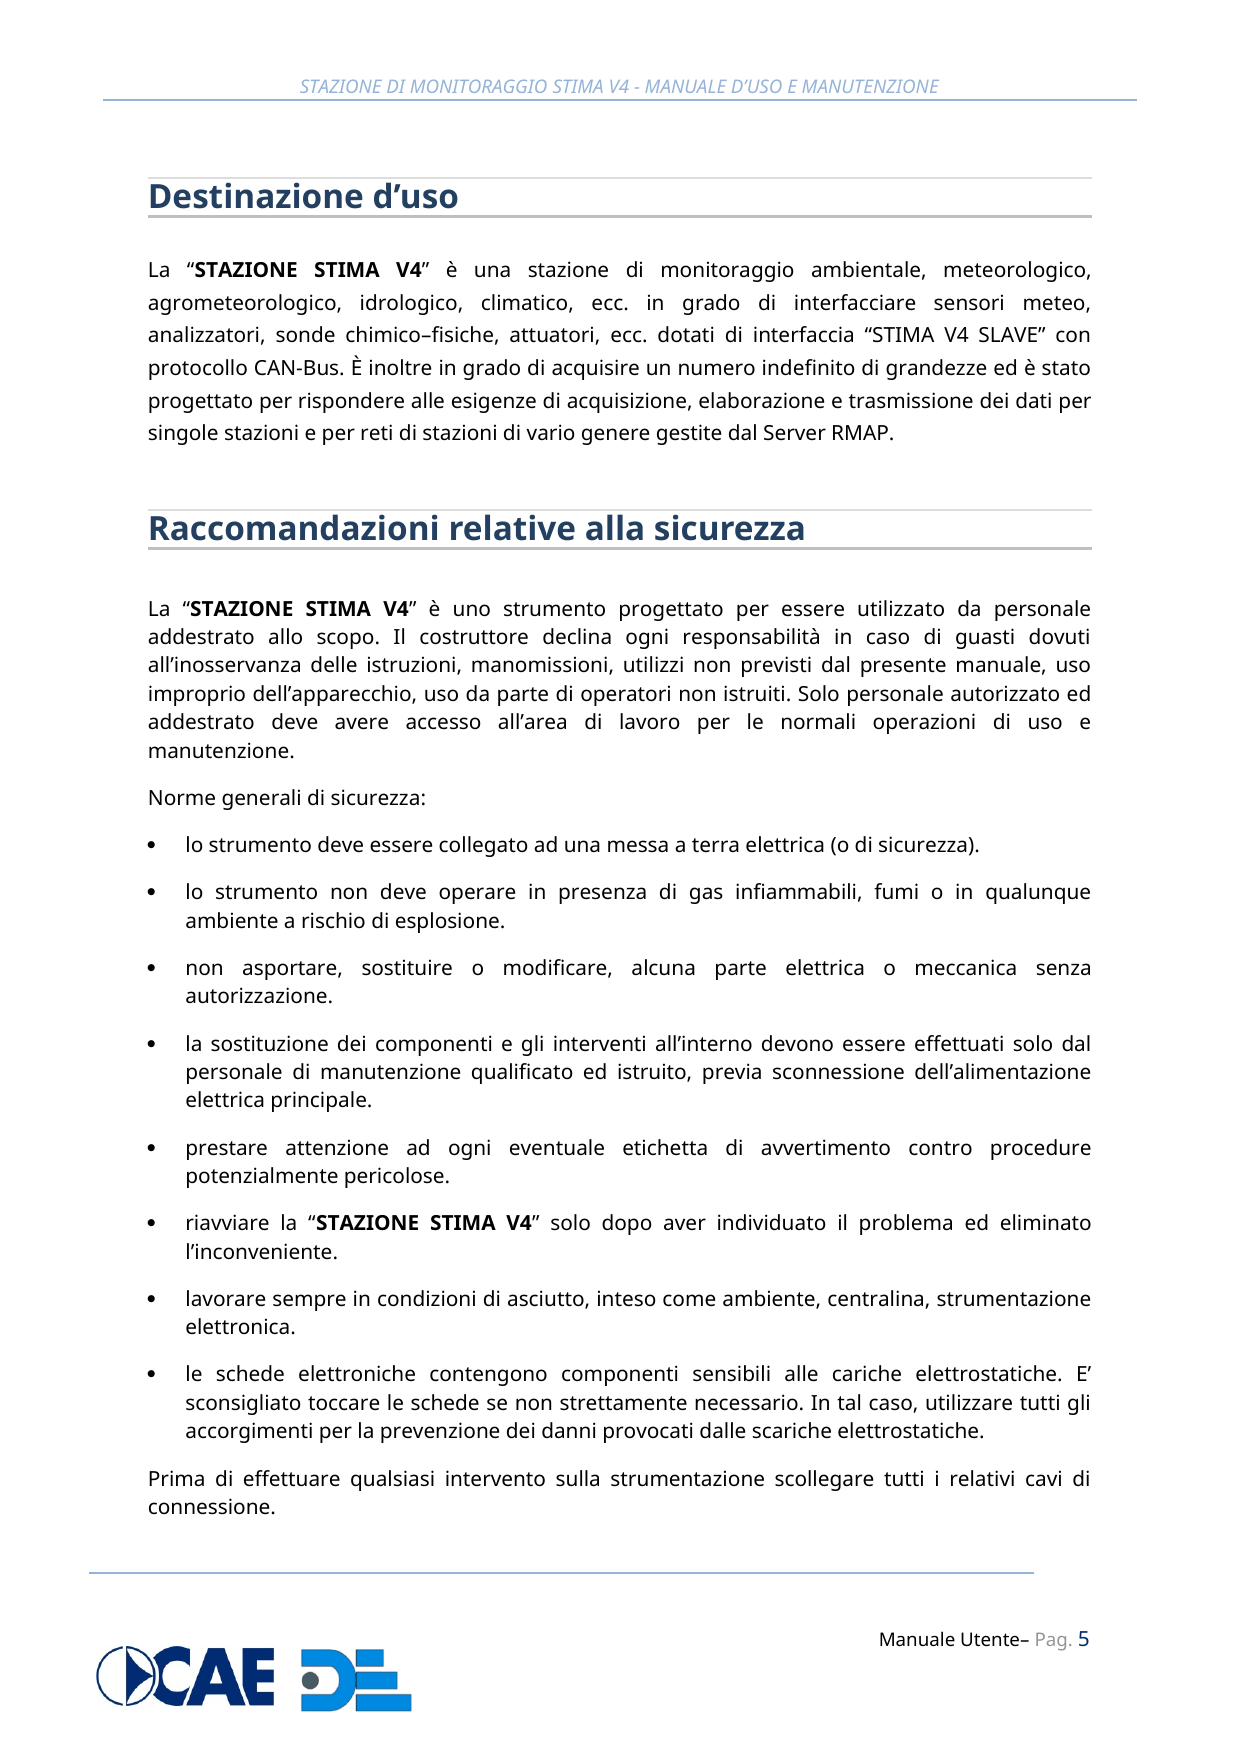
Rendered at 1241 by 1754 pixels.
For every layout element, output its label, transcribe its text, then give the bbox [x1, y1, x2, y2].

list riavviare la “STAZIONE STIMA V4” solo dopo aver individuato il problema ed eliminato l’inconveniente. [148, 1208, 1092, 1265]
text Prima di effettuare qualsiasi intervento sulla strumentazione scollegare tutti i relativi cavi di connessione. [148, 1464, 1092, 1521]
subtitle Raccomandazioni relative alla sicurezza [148, 511, 1092, 547]
list le schede elettroniche contengono componenti sensibili alle cariche elettrostatiche. E’ sconsigliato toccare le schede se non strettamente necessario. In tal caso, utilizzare tutti gli accorgimenti per la prevenzione dei danni provocati dalle scariche elettrostatiche. [148, 1359, 1092, 1445]
subtitle Destinazione d’uso [148, 179, 1092, 215]
text La “STAZIONE STIMA V4” è una stazione di monitoraggio ambientale, meteorologico, agrometeorologico, idrologico, climatico, ecc. in grado di interfacciare sensori meteo, analizzatori, sonde chimico–fisiche, attuatori, ecc. dotati di interfaccia “STIMA V4 SLAVE” con protocollo CAN-Bus. È inoltre in grado di acquisire un numero indefinito di grandezze ed è stato progettato per rispondere alle esigenze di acquisizione, elaborazione e trasmissione dei dati per singole stazioni e per reti di stazioni di vario genere gestite dal Server RMAP. [148, 255, 1092, 447]
text Norme generali di sicurezza: [148, 783, 1092, 811]
list lavorare sempre in condizioni di asciutto, inteso come ambiente, centralina, strumentazione elettronica. [148, 1284, 1092, 1341]
list non asportare, sostituire o modificare, alcuna parte elettrica o meccanica senza autorizzazione. [148, 953, 1092, 1010]
list la sostituzione dei componenti e gli interventi all’interno devono essere effettuati solo dal personale di manutenzione qualificato ed istruito, previa sconnessione dell’alimentazione elettrica principale. [148, 1029, 1092, 1114]
text La “STAZIONE STIMA V4” è uno strumento progettato per essere utilizzato da personale addestrato allo scopo. Il costruttore declina ogni responsabilità in caso di guasti dovuti all’inosservanza delle istruzioni, manomissioni, utilizzi non previsti dal presente manuale, uso improprio dell’apparecchio, uso da parte di operatori non istruiti. Solo personale autorizzato ed addestrato deve avere accesso all’area di lavoro per le normali operazioni di uso e manutenzione. [148, 594, 1092, 764]
list prestare attenzione ad ogni eventuale etichetta di avvertimento contro procedure potenzialmente pericolose. [148, 1133, 1092, 1189]
list lo strumento non deve operare in presenza di gas infiammabili, fumi o in qualunque ambiente a rischio di esplosione. [148, 877, 1092, 934]
list lo strumento deve essere collegato ad una messa a terra elettrica (o di sicurezza). [148, 830, 1092, 859]
